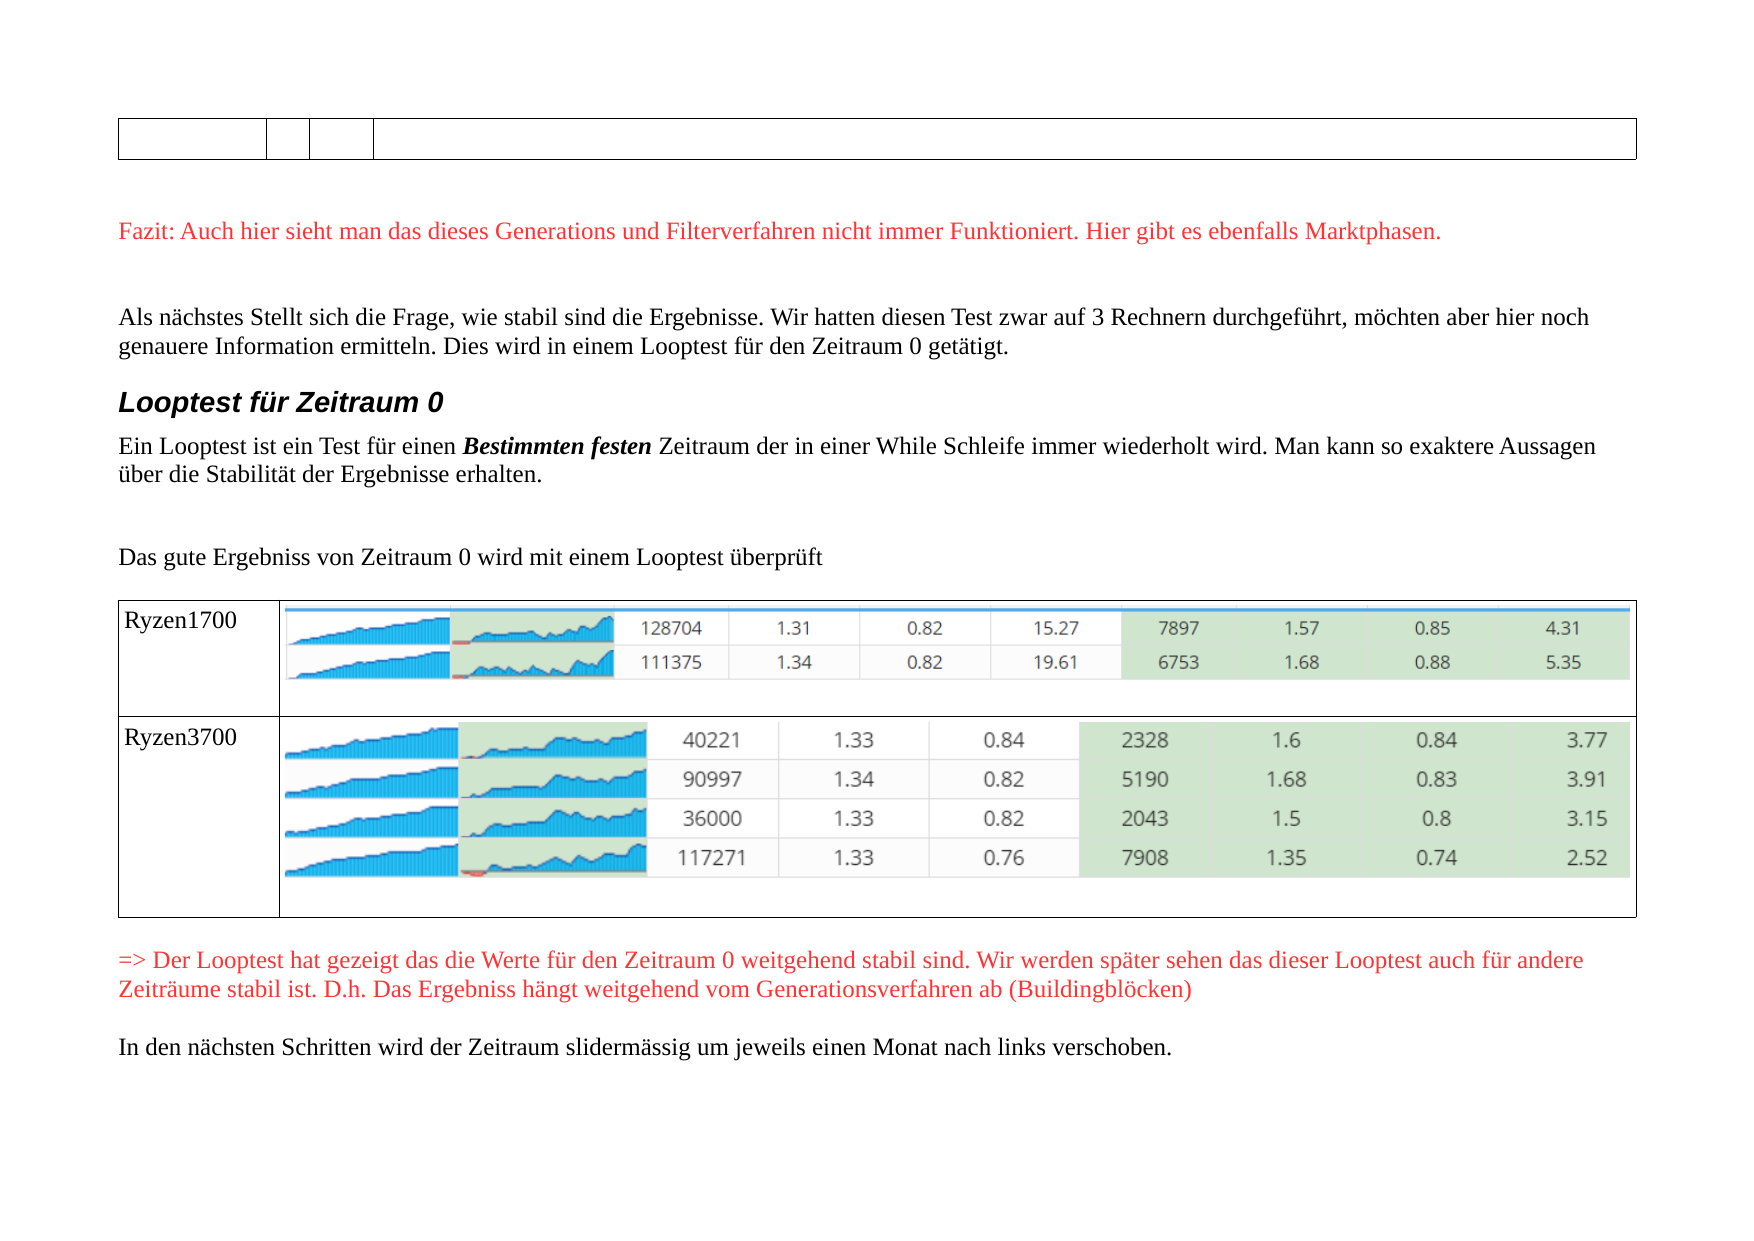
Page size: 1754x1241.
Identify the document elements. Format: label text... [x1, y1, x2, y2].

table_cell [267, 119, 309, 158]
text Ein Looptest ist ein Test für einen Bestimmten festen Zeitraum der in einer While Schleife immer wiederholt wird. Man kann so exaktere Aussagen über die Stabilität der Ergebnisse erhalten. [118, 431, 1636, 488]
text Das gute Ergebniss von Zeitraum 0 wird mit einem Looptest überprüft [118, 542, 1636, 571]
text Fazit: Auch hier sieht man das dieses Generations und Filterverfahren nicht immer Funktioniert. Hier gibt es ebenfalls Marktphasen. [118, 216, 1636, 245]
picture [284, 605, 1630, 682]
table_cell Ryzen3700 [119, 717, 279, 917]
picture [284, 722, 1630, 883]
table_cell [374, 119, 1636, 158]
table_cell [280, 717, 1636, 917]
subtitle Looptest für Zeitraum 0 [118, 385, 1636, 418]
table_header [280, 601, 1636, 716]
text In den nächsten Schritten wird der Zeitraum slidermässig um jeweils einen Monat nach links verschoben. [118, 1032, 1636, 1061]
text => Der Looptest hat gezeigt das die Werte für den Zeitraum 0 weitgehend stabil sind. Wir werden später sehen das dieser Looptest auch für andere Zeiträume stabil ist. D.h. Das Ergebniss hängt weitgehend vom Generationsverfahren ab (Buildingblöcken) [118, 946, 1636, 1003]
table_cell [119, 119, 266, 158]
text Als nächstes Stellt sich die Frage, wie stabil sind die Ergebnisse. Wir hatten diesen Test zwar auf 3 Rechnern durchgeführt, möchten aber hier noch genauere Information ermitteln. Dies wird in einem Looptest für den Zeitraum 0 getätigt. [118, 302, 1636, 360]
table_cell [310, 119, 373, 158]
table_header Ryzen1700 [119, 601, 279, 716]
